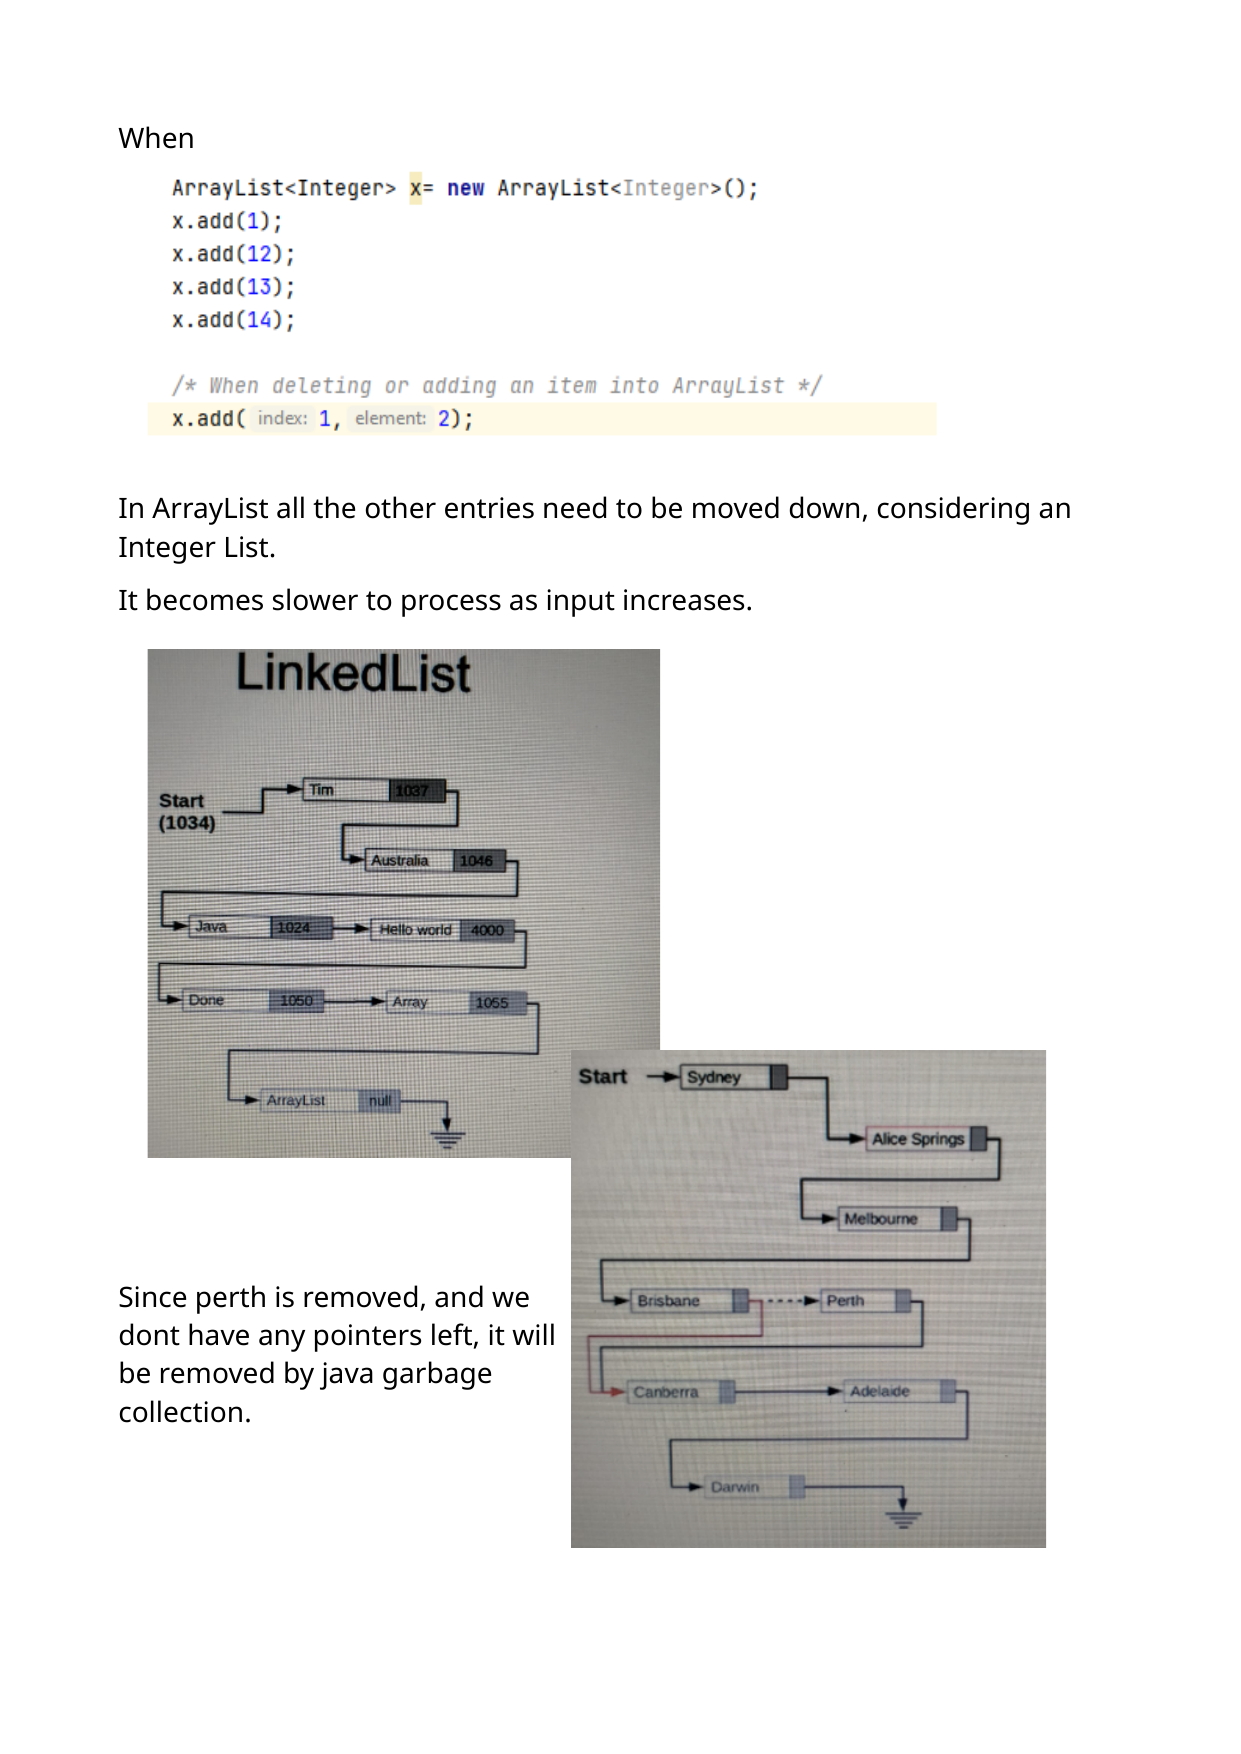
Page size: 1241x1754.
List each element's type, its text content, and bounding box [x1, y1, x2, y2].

picture [147, 170, 937, 456]
text In ArrayList all the other entries need to be moved down, considering an Integer List. [118, 488, 1122, 565]
text It becomes slower to process as input increases. [118, 580, 1122, 618]
text Since perth is removed, and we dont have any pointers left, it will be removed by java garbage collection. [118, 1277, 571, 1430]
text [1047, 1277, 1122, 1430]
picture [147, 649, 1047, 1548]
text When [118, 118, 1122, 156]
